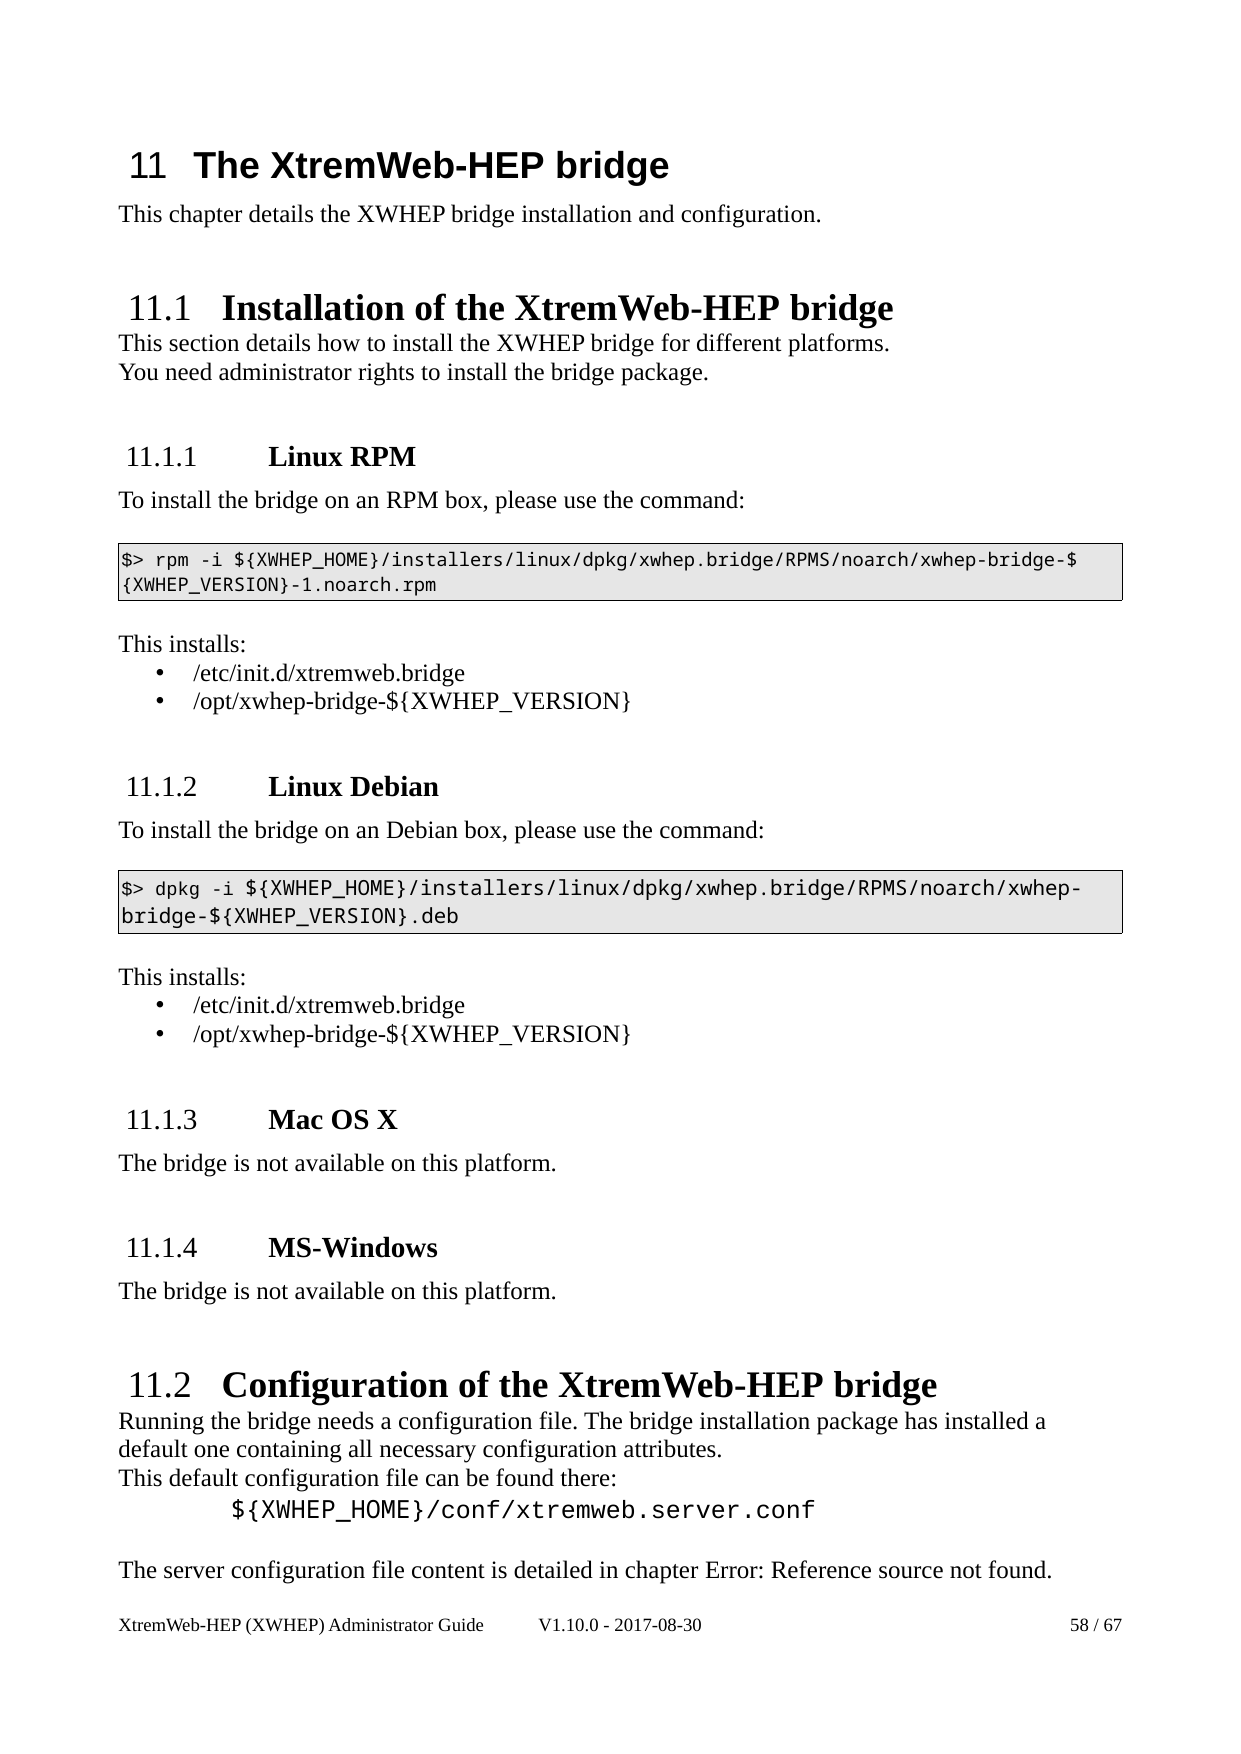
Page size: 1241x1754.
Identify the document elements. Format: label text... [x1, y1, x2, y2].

text Running the bridge needs a configuration file. The bridge installation package has installed a default one containing all necessary configuration attributes. [118, 1406, 1122, 1463]
text The bridge is not available on this platform. [118, 1148, 1122, 1177]
text $> dpkg -i ${XWHEP_HOME}/installers/linux/dpkg/xwhep.bridge/RPMS/noarch/xwhep-bridge-${XWHEP_VERSION}.deb [119, 871, 1122, 933]
text This section details how to install the XWHEP bridge for different platforms. [118, 328, 1122, 357]
subtitle The XtremWeb-HEP bridge [118, 143, 1122, 186]
subtitle Linux Debian [118, 769, 1122, 802]
list /opt/xwhep-bridge-${XWHEP_VERSION} [156, 1019, 1122, 1048]
text To install the bridge on an RPM box, please use the command: [118, 485, 1122, 514]
list ${XWHEP_HOME}/conf/xtremweb.server.conf [193, 1492, 1122, 1526]
text This installs: [118, 629, 1122, 658]
subtitle Configuration of the XtremWeb-HEP bridge [118, 1363, 1122, 1406]
subtitle Linux RPM [118, 439, 1122, 473]
text You need administrator rights to install the bridge package. [118, 357, 1122, 386]
subtitle Installation of the XtremWeb-HEP bridge [118, 285, 1122, 328]
list /etc/init.d/xtremweb.bridge [156, 658, 1122, 686]
text This chapter details the XWHEP bridge installation and configuration. [118, 199, 1122, 227]
text The bridge is not available on this platform. [118, 1276, 1122, 1305]
text The server configuration file content is detailed in chapter Erreur : source de la référence non trouvée. [118, 1555, 1122, 1584]
text To install the bridge on an Debian box, please use the command: [118, 815, 1122, 844]
subtitle MS-Windows [118, 1230, 1122, 1264]
text This installs: [118, 962, 1122, 991]
list /opt/xwhep-bridge-${XWHEP_VERSION} [156, 686, 1122, 715]
text This default configuration file can be found there: [118, 1463, 1122, 1492]
subtitle Mac OS X [118, 1102, 1122, 1135]
list /etc/init.d/xtremweb.bridge [156, 991, 1122, 1019]
text $> rpm -i ${XWHEP_HOME}/installers/linux/dpkg/xwhep.bridge/RPMS/noarch/xwhep-bridge-${XWHEP_VERSION}-1.noarch.rpm [119, 544, 1122, 600]
